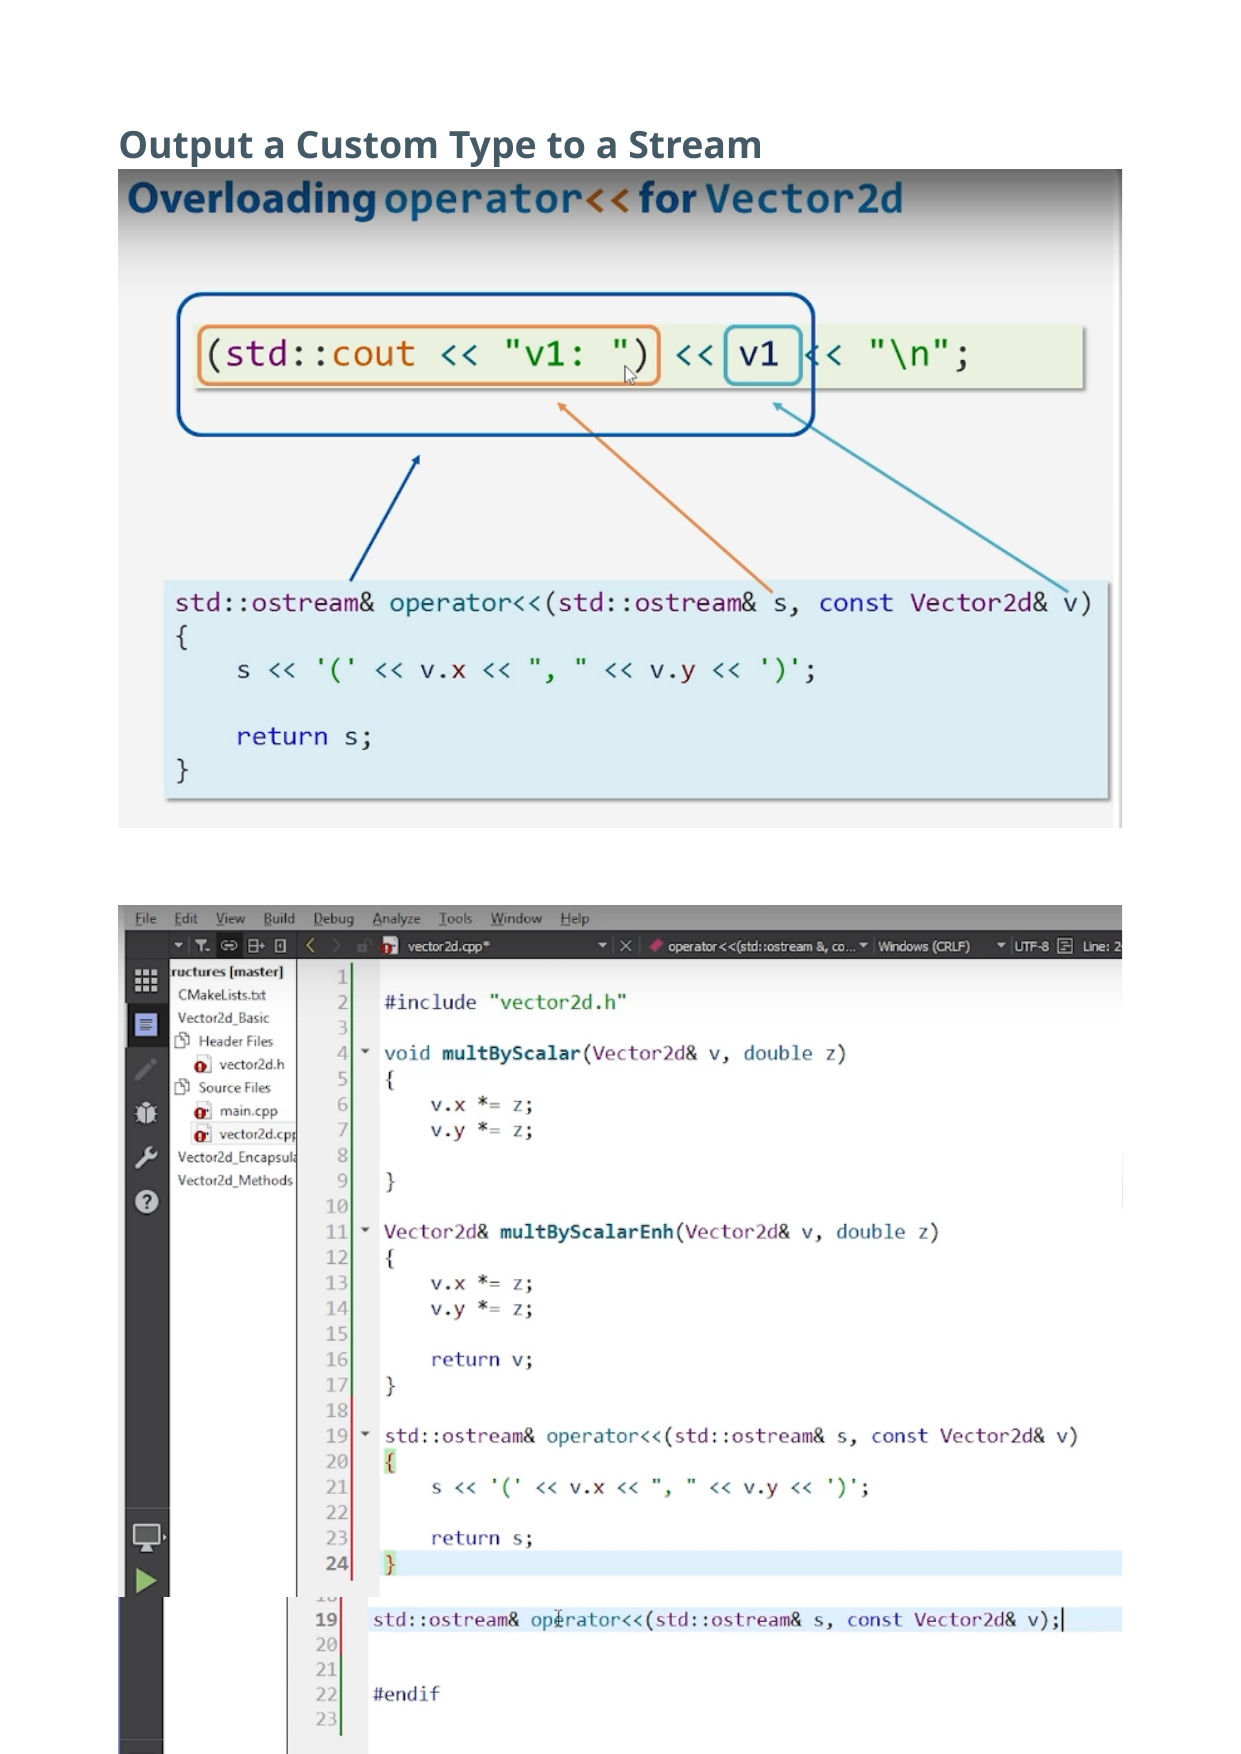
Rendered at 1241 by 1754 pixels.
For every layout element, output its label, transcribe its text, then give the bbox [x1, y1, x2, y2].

subtitle Output a Custom Type to a Stream [118, 118, 1122, 169]
picture [118, 169, 1123, 828]
picture [118, 905, 1123, 1754]
